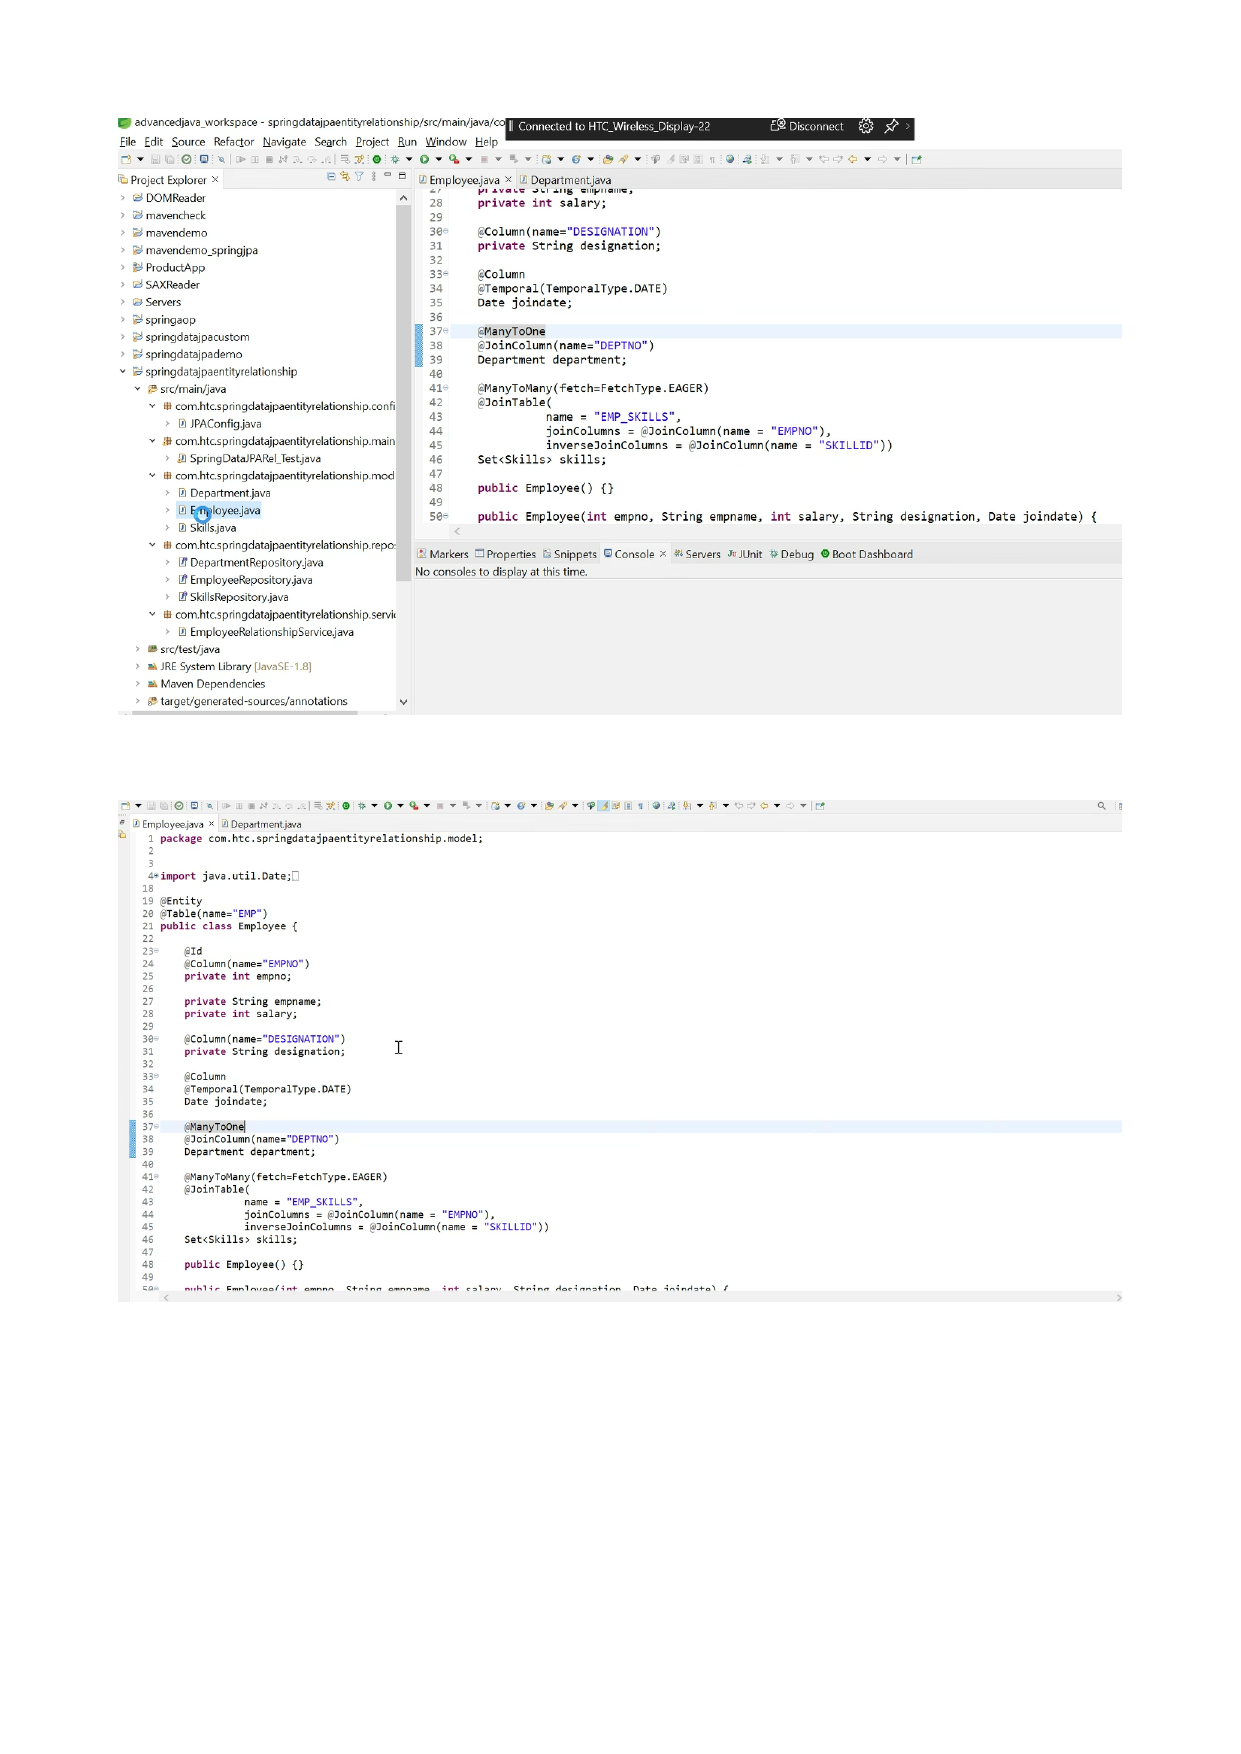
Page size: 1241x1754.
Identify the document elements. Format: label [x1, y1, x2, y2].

picture [118, 118, 1123, 715]
picture [118, 800, 1123, 1302]
